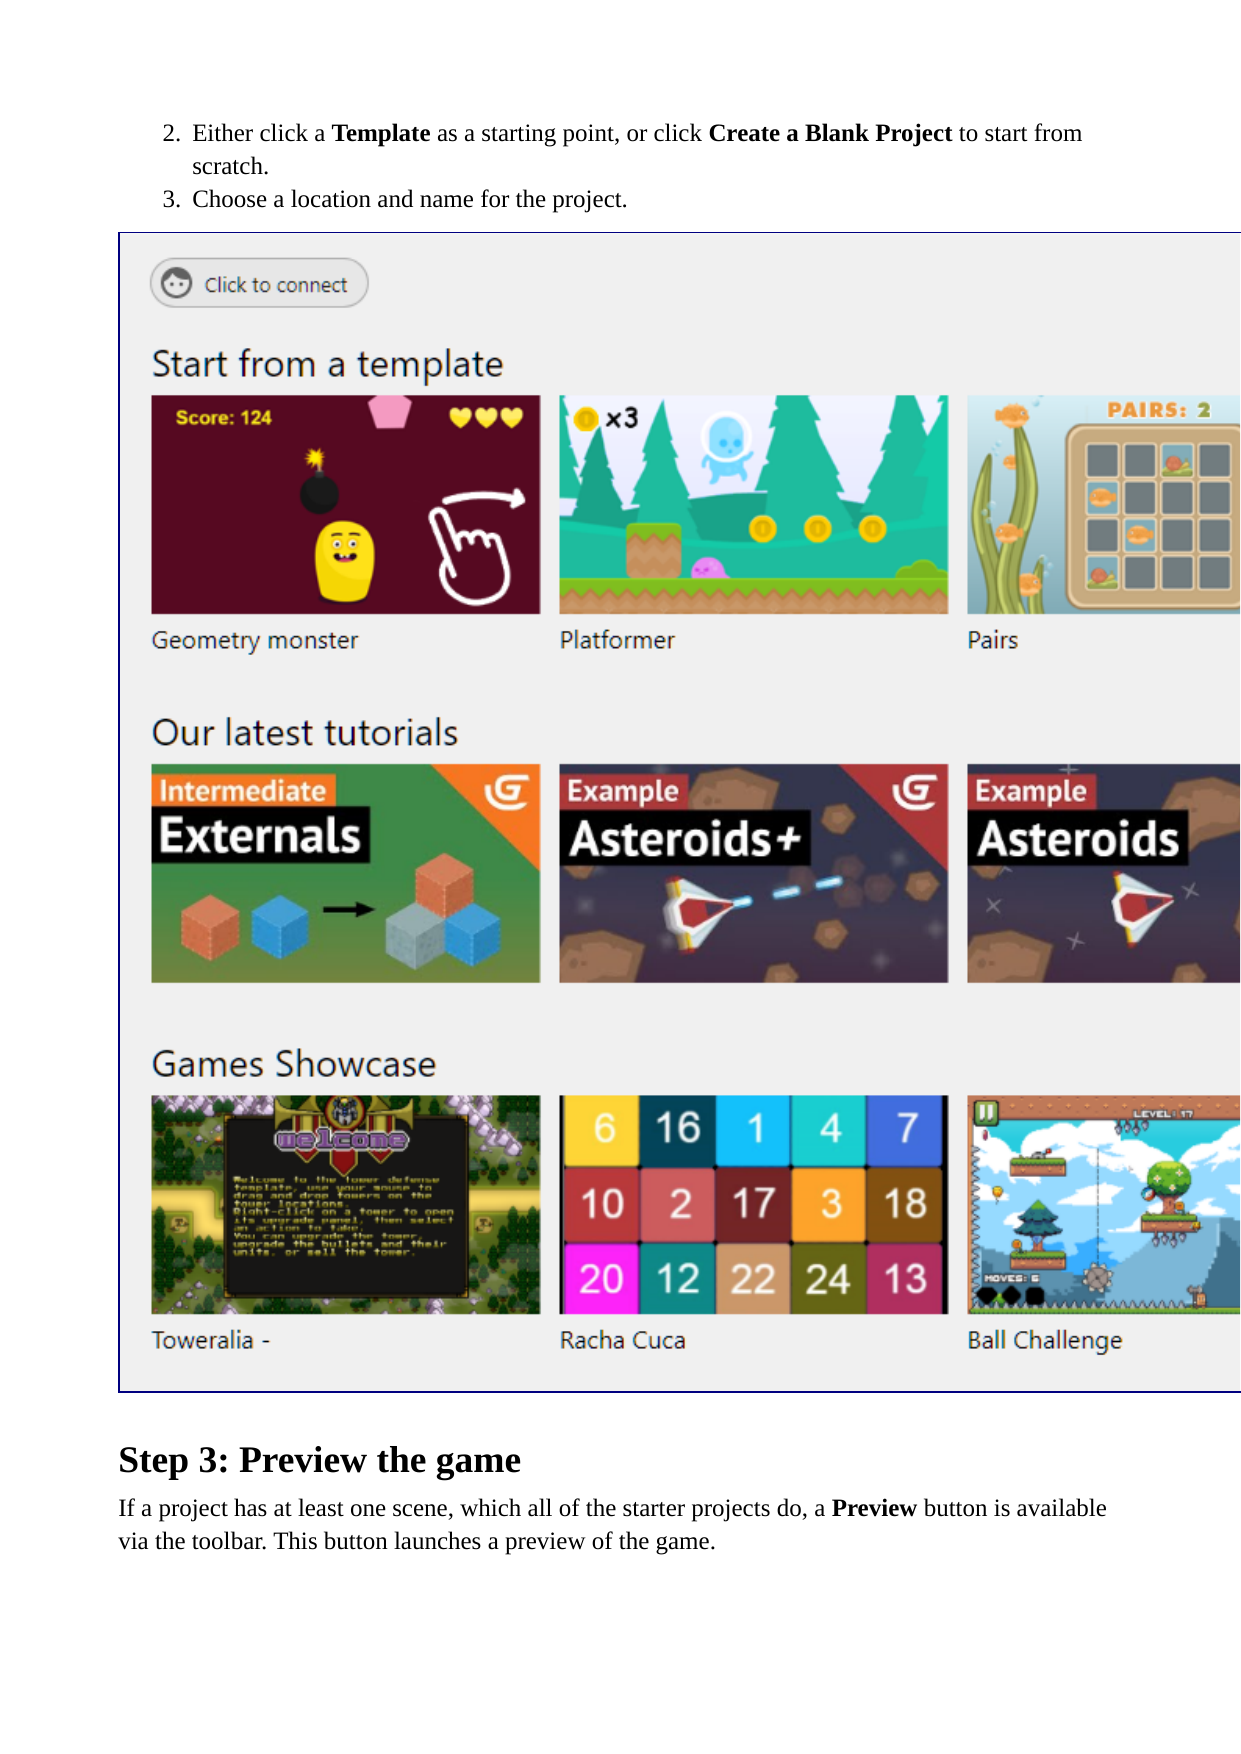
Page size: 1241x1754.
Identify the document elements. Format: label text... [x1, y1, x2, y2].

picture [120, 233, 1241, 1391]
subtitle Step 3: Preview the game [118, 1438, 1122, 1481]
list Choose a location and name for the project. [162, 184, 1122, 213]
text If a project has at least one scene, which all of the starter projects do, a Preview button is available via the toolbar. This button launches a preview of the game. [118, 1493, 1122, 1555]
list Either click a Template as a starting point, or click Create a Blank Project to start from scratch. [162, 118, 1122, 180]
